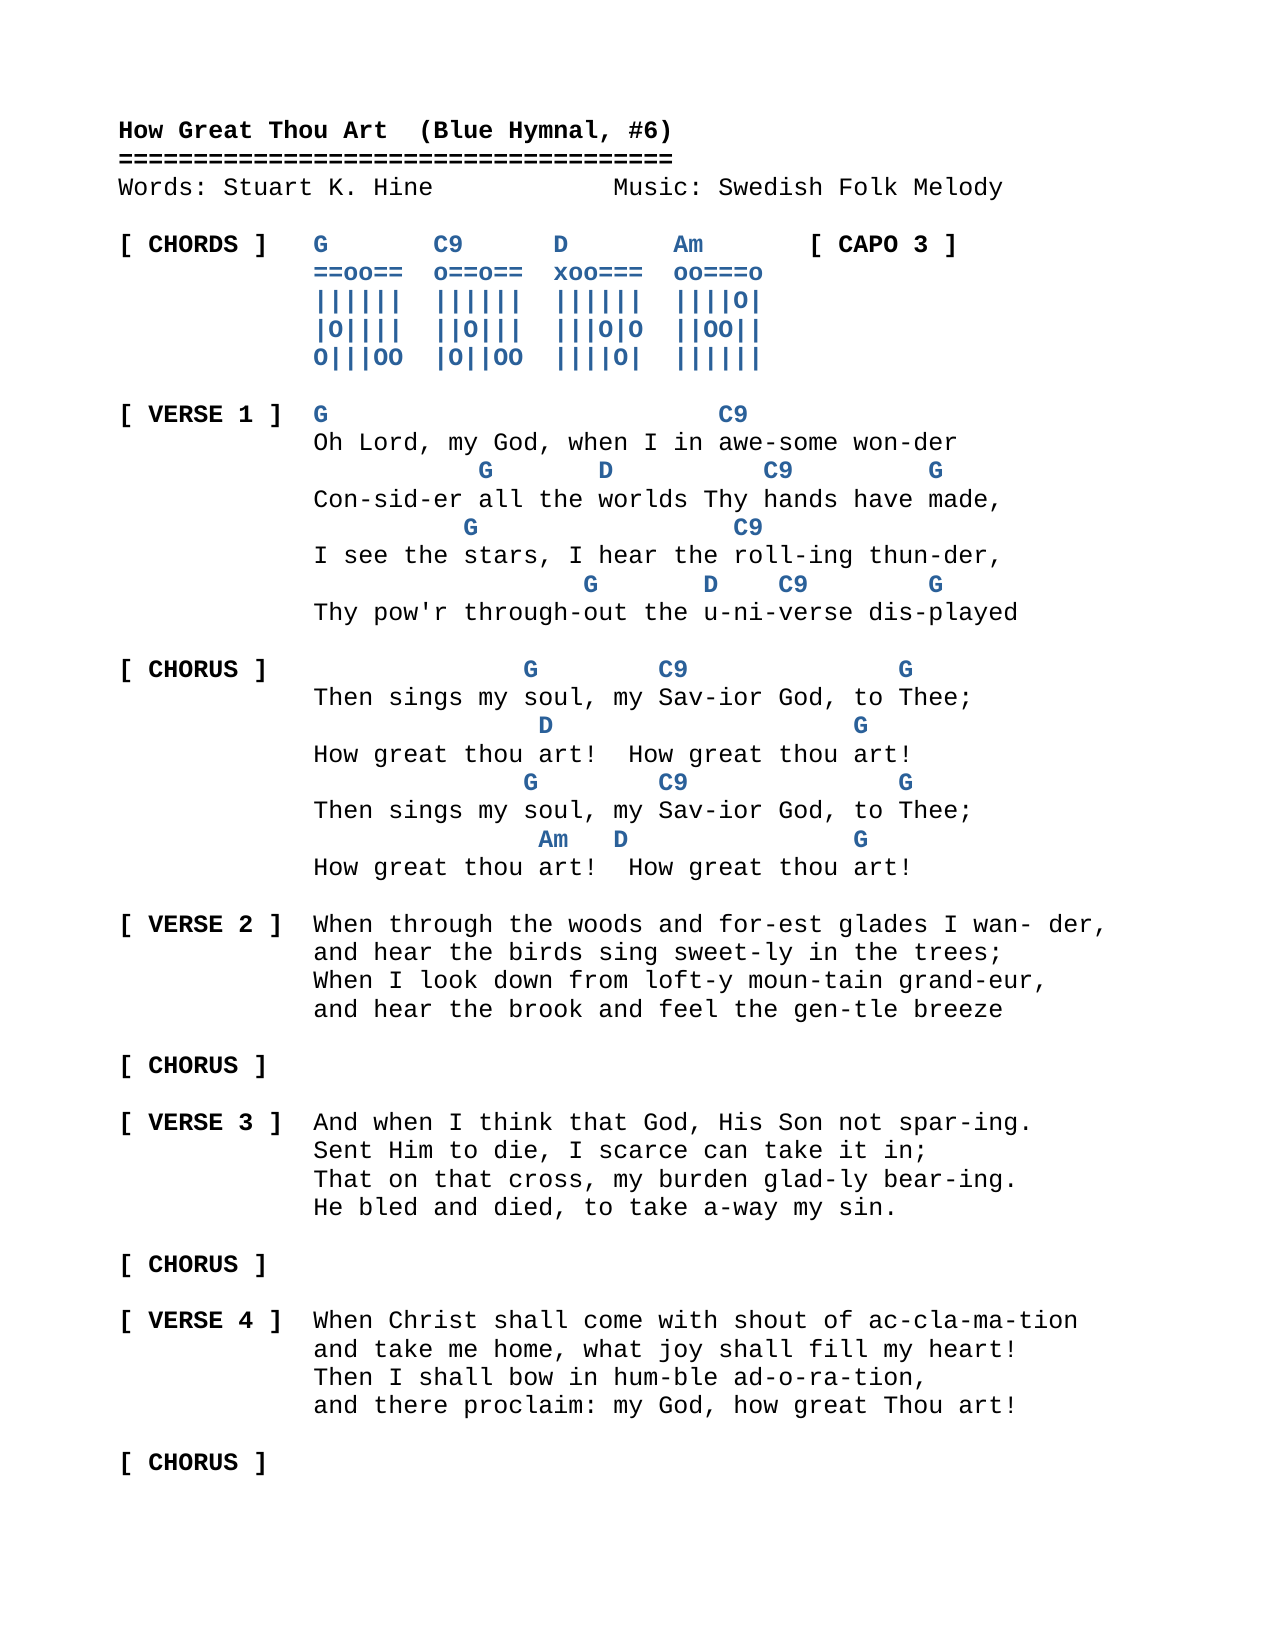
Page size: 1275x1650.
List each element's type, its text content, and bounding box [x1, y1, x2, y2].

text Then sings my soul, my Sav-ior God, to Thee; [118, 685, 1157, 713]
text He bled and died, to take a-way my sin. [118, 1195, 1157, 1223]
text [ CHORUS ] [118, 1251, 1157, 1280]
text G C9 [118, 515, 1157, 543]
text [ CHORUS ] [118, 1053, 1157, 1081]
text Con-sid-er all the worlds Thy hands have made, [118, 486, 1157, 515]
text Am D G [118, 826, 1157, 855]
text I see the stars, I hear the roll-ing thun-der, [118, 543, 1157, 571]
text Oh Lord, my God, when I in awe-some won-der [118, 430, 1157, 458]
text and hear the birds sing sweet-ly in the trees; [118, 940, 1157, 968]
text [ VERSE 1 ] G C9 [118, 401, 1157, 430]
text ==oo== o==o== xoo=== oo===o [118, 260, 1157, 288]
text [ VERSE 3 ] And when I think that God, His Son not spar-ing. [118, 1110, 1157, 1138]
text Then I shall bow in hum-ble ad-o-ra-tion, [118, 1365, 1157, 1393]
text |O|||| ||O||| |||O|O ||OO|| [118, 316, 1157, 345]
text [ CHORDS ] G C9 D Am [ CAPO 3 ] [118, 231, 1157, 260]
text Thy pow'r through-out the u-ni-verse dis-played [118, 600, 1157, 628]
text D G [118, 713, 1157, 741]
text Then sings my soul, my Sav-ior God, to Thee; [118, 798, 1157, 826]
text [ CHORUS ] G C9 G [118, 656, 1157, 685]
text O|||OO |O||OO ||||O| |||||| [118, 345, 1157, 373]
text G D C9 G [118, 458, 1157, 486]
text and hear the brook and feel the gen-tle breeze [118, 996, 1157, 1025]
text ===================================== [118, 146, 1157, 175]
text Sent Him to die, I scarce can take it in; [118, 1138, 1157, 1166]
text That on that cross, my burden glad-ly bear-ing. [118, 1166, 1157, 1195]
text [ VERSE 4 ] When Christ shall come with shout of ac-cla-ma-tion [118, 1308, 1157, 1336]
text How great thou art! How great thou art! [118, 855, 1157, 883]
text |||||| |||||| |||||| ||||O| [118, 288, 1157, 316]
text How Great Thou Art (Blue Hymnal, #6) [118, 118, 1157, 146]
text G D C9 G [118, 571, 1157, 600]
text When I look down from loft-y moun-tain grand-eur, [118, 968, 1157, 996]
text Words: Stuart K. Hine Music: Swedish Folk Melody [118, 175, 1157, 203]
text and there proclaim: my God, how great Thou art! [118, 1393, 1157, 1421]
text How great thou art! How great thou art! [118, 741, 1157, 770]
text G C9 G [118, 770, 1157, 798]
text and take me home, what joy shall fill my heart! [118, 1336, 1157, 1365]
text [ CHORUS ] [118, 1450, 1157, 1478]
text [ VERSE 2 ] When through the woods and for-est glades I wan- der, [118, 911, 1157, 940]
